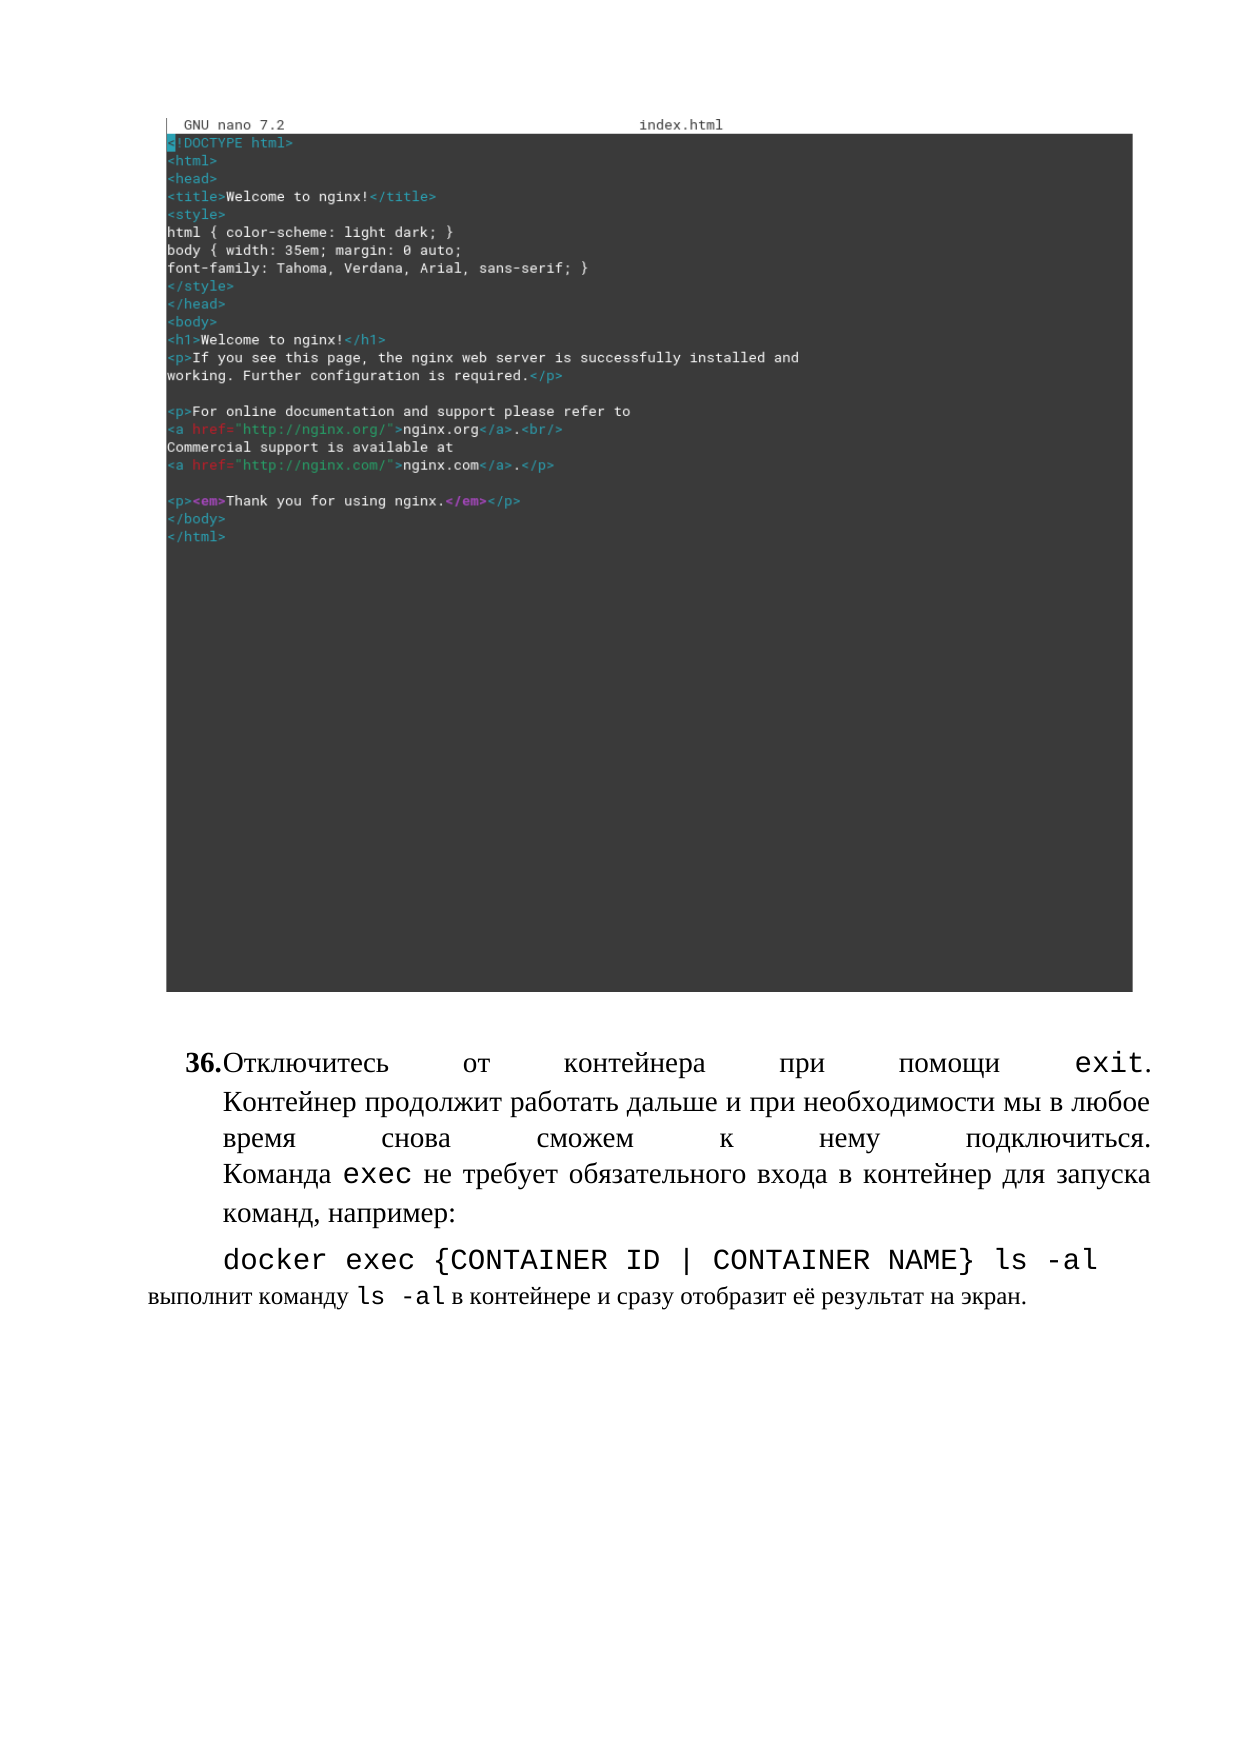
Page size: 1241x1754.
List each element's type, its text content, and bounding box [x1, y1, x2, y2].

list docker exec {CONTAINER ID | CONTAINER NAME} ls -al [185, 1245, 1152, 1278]
text выполнит команду ls -al в контейнере и сразу отобразит её результат на экран. [148, 1281, 1152, 1312]
list Отключитесь от контейнера при помощи exit. Контейнер продолжит работать дальше и при необходимости мы в любое время снова сможем к нему подключиться. Команда exec не требует обязательного входа в контейнер для запуска команд, например: [185, 1045, 1152, 1228]
picture [166, 118, 1133, 992]
